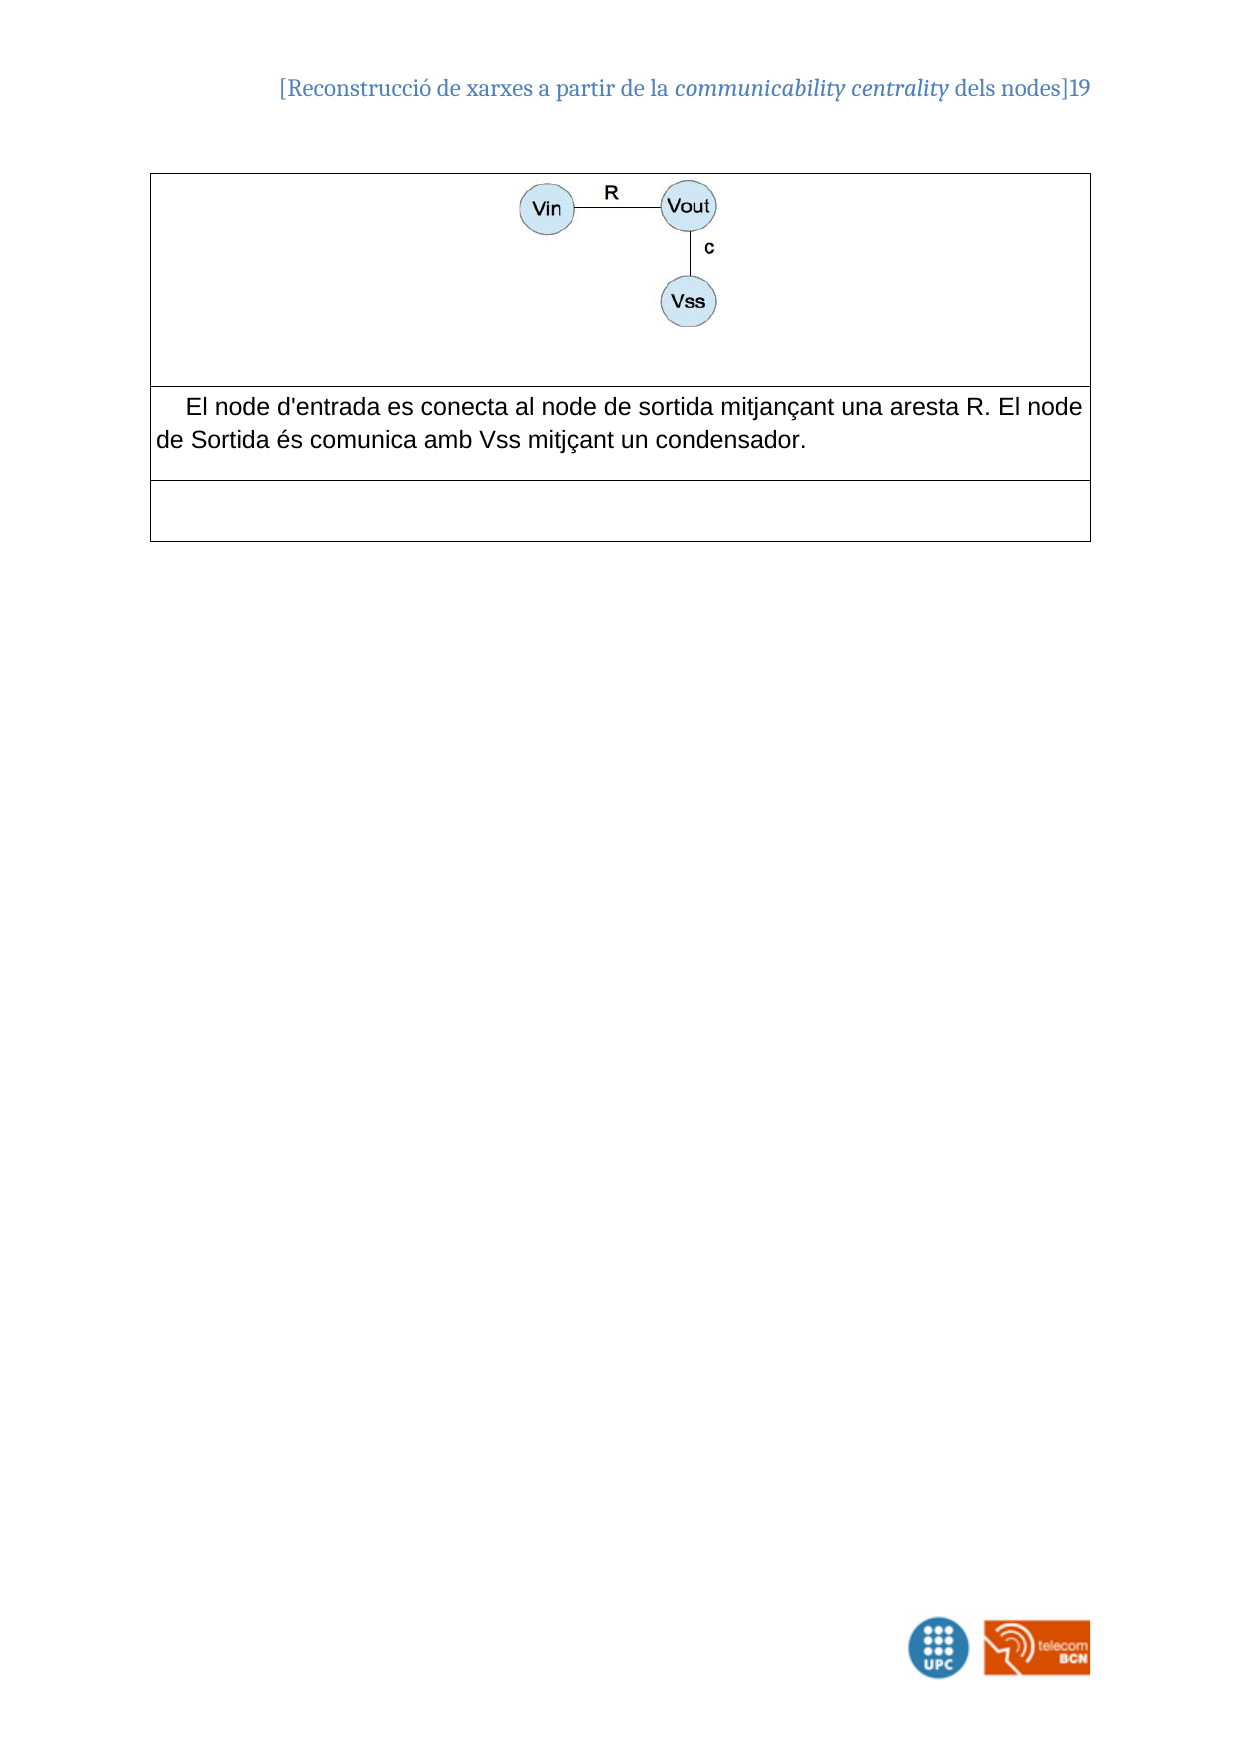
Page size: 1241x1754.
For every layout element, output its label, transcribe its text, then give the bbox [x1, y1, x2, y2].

picture [519, 178, 721, 327]
table_cell El node d'entrada es conecta al node de sortida mitjançant una aresta R. El node de Sortida és comunica amb Vss mitjçant un condensador. [151, 387, 1090, 480]
picture [904, 1614, 1091, 1681]
table_header [151, 174, 1090, 386]
table_cell [151, 481, 1090, 541]
